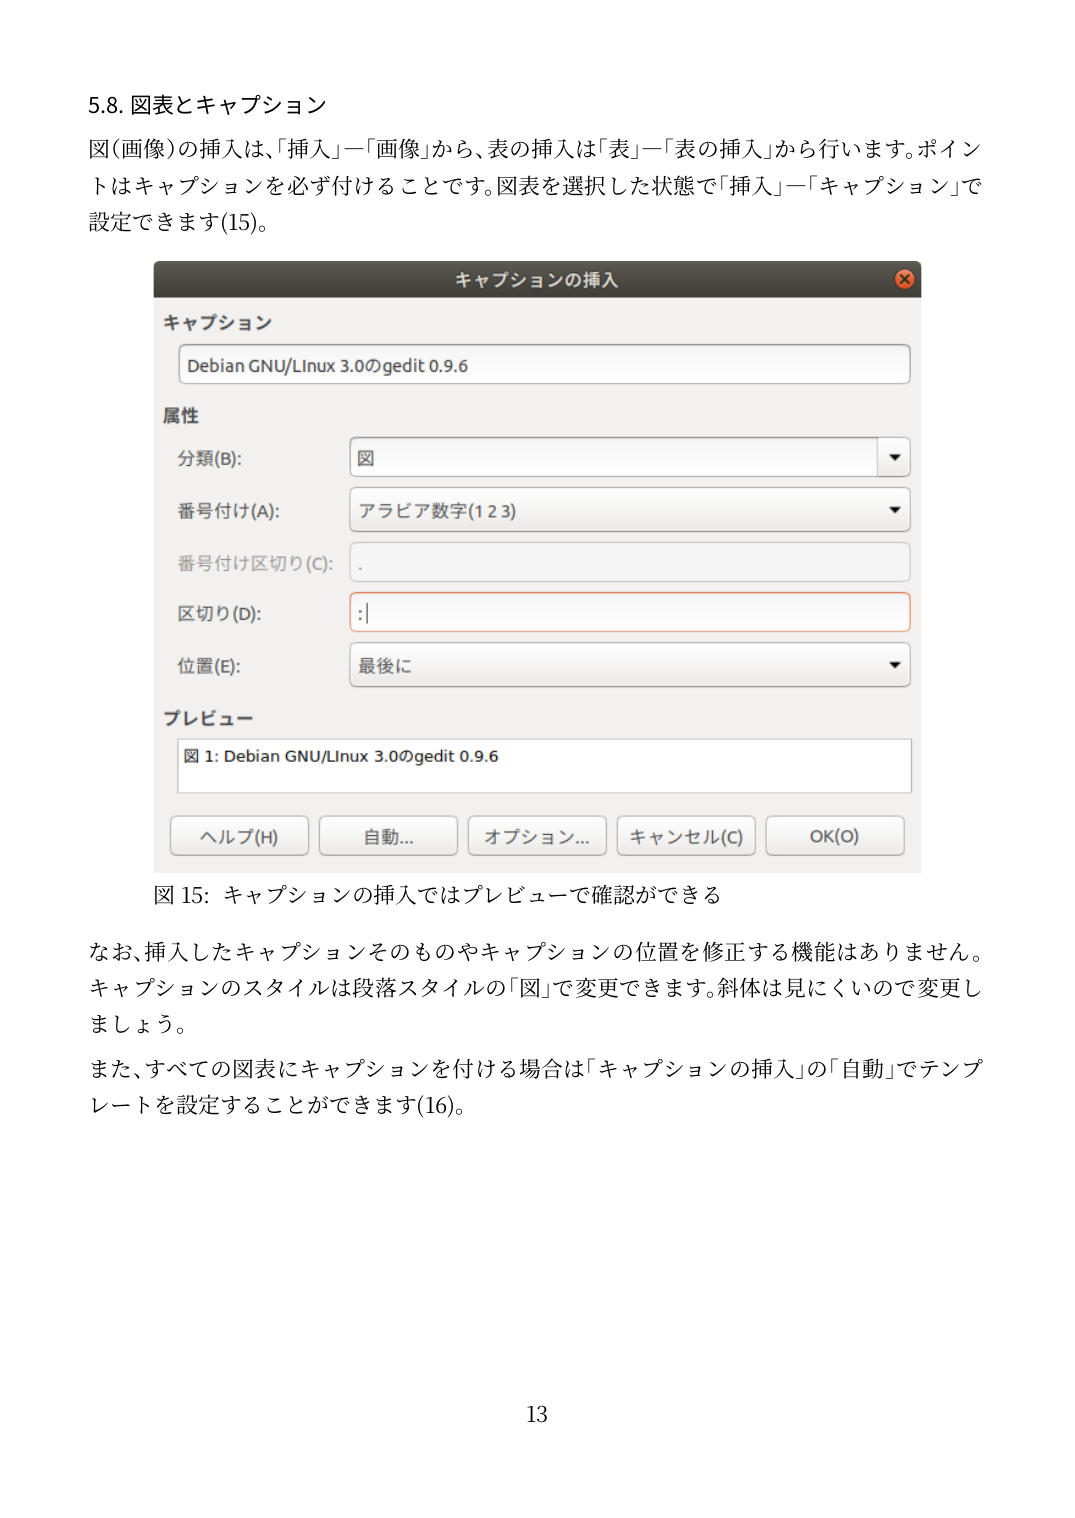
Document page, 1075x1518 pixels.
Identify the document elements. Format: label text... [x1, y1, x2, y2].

text 図 15: キャプションの挿入ではプレビューで確認ができる [153, 873, 921, 910]
text また、すべての図表にキャプションを付ける場合は「キャプションの挿入」の「自動」でテンプレートを設定することができます(図 16)。 [88, 1052, 986, 1119]
subtitle 図表とキャプション [88, 88, 986, 120]
text なお、挿入したキャプションそのものやキャプションの位置を修正する機能はありません。キャプションのスタイルは段落スタイルの「図」で変更できます。斜体は見にくいので変更しましょう。 [88, 249, 986, 1039]
picture [153, 261, 922, 873]
text 図（画像）の挿入は、「挿入」―「画像」から、表の挿入は「表」―「表の挿入」から行います。ポイントはキャプションを必ず付けることです。図表を選択した状態で「挿入」―「キャプション」で設定できます(図 15)。 [88, 133, 986, 236]
